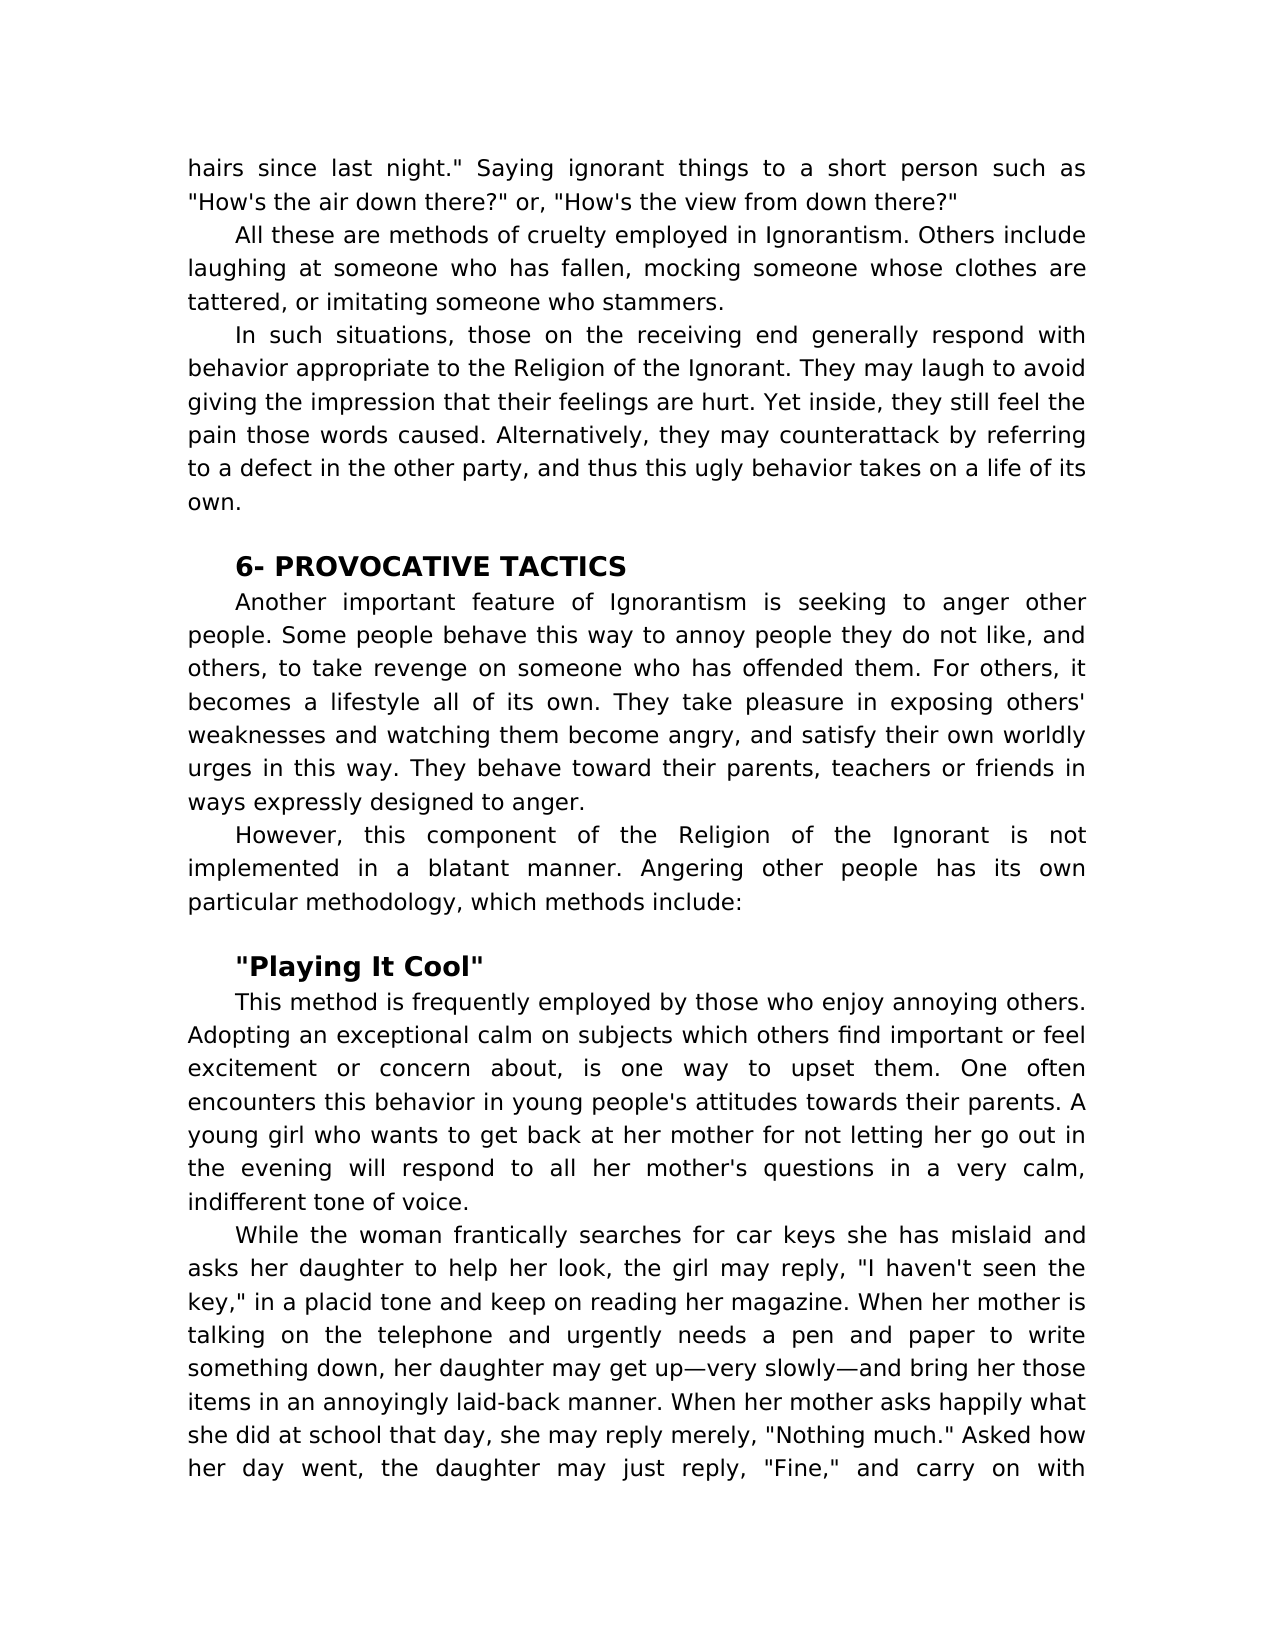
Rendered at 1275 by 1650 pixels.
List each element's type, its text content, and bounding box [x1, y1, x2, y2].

text "Playing It Cool" [187, 950, 1087, 983]
text In such situations, those on the receiving end generally respond with behavior appropriate to the Religion of the Ignorant. They may laugh to avoid giving the impression that their feelings are hurt. Yet inside, they still feel the pain those words caused. Alternatively, they may counterattack by referring to a defect in the other party, and thus this ugly behavior takes on a life of its own. [187, 317, 1087, 517]
text While the woman frantically searches for car keys she has mislaid and asks her daughter to help her look, the girl may reply, "I haven't seen the key," in a placid tone and keep on reading her magazine. When her mother is talking on the telephone and urgently needs a pen and paper to write something down, her daughter may get up—very slowly—and bring her those items in an annoyingly laid-back manner. When her mother asks happily what she did at school that day, she may reply merely, "Nothing much." Asked how her day went, the daughter may just reply, "Fine," and carry on with [187, 1217, 1087, 1483]
text 6- PROVOCATIVE TACTICS [187, 550, 1087, 583]
text Another important feature of Ignorantism is seeking to anger other people. Some people behave this way to annoy people they do not like, and others, to take revenge on someone who has offended them. For others, it becomes a lifestyle all of its own. They take pleasure in exposing others' weaknesses and watching them become angry, and satisfy their own worldly urges in this way. They behave toward their parents, teachers or friends in ways expressly designed to anger. [187, 583, 1087, 817]
text This method is frequently employed by those who enjoy annoying others. Adopting an exceptional calm on subjects which others find important or feel excitement or concern about, is one way to upset them. One often encounters this behavior in young people's attitudes towards their parents. A young girl who wants to get back at her mother for not letting her go out in the evening will respond to all her mother's questions in a very calm, indifferent tone of voice. [187, 983, 1087, 1217]
text All these are methods of cruelty employed in Ignorantism. Others include laughing at someone who has fallen, mocking someone whose clothes are tattered, or imitating someone who stammers. [187, 217, 1087, 317]
text However, this component of the Religion of the Ignorant is not implemented in a blatant manner. Angering other people has its own particular methodology, which methods include: [187, 817, 1087, 917]
text hairs since last night." Saying ignorant things to a short person such as "How's the air down there?" or, "How's the view from down there?" [187, 150, 1087, 217]
